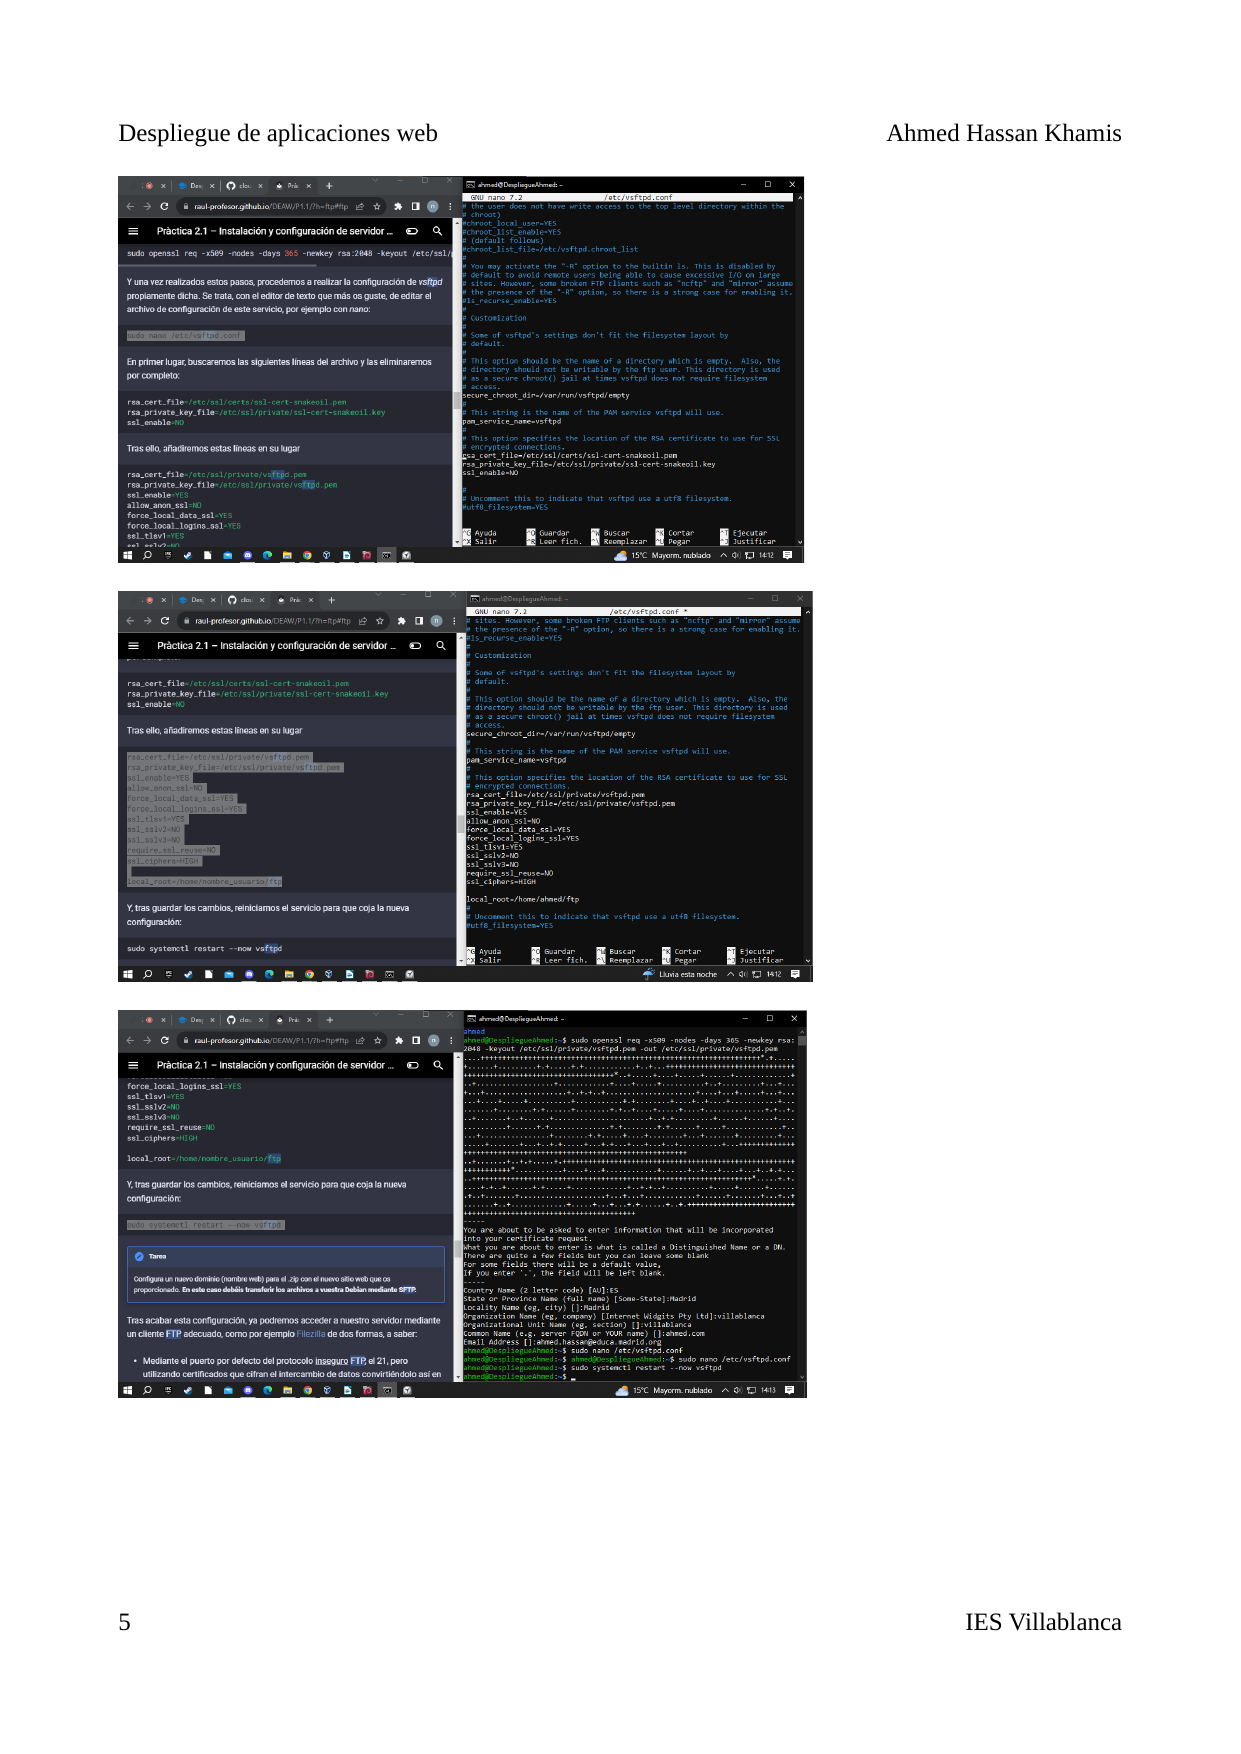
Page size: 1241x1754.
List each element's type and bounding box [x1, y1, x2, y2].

picture [118, 591, 813, 982]
picture [118, 1010, 807, 1398]
picture [118, 176, 805, 563]
